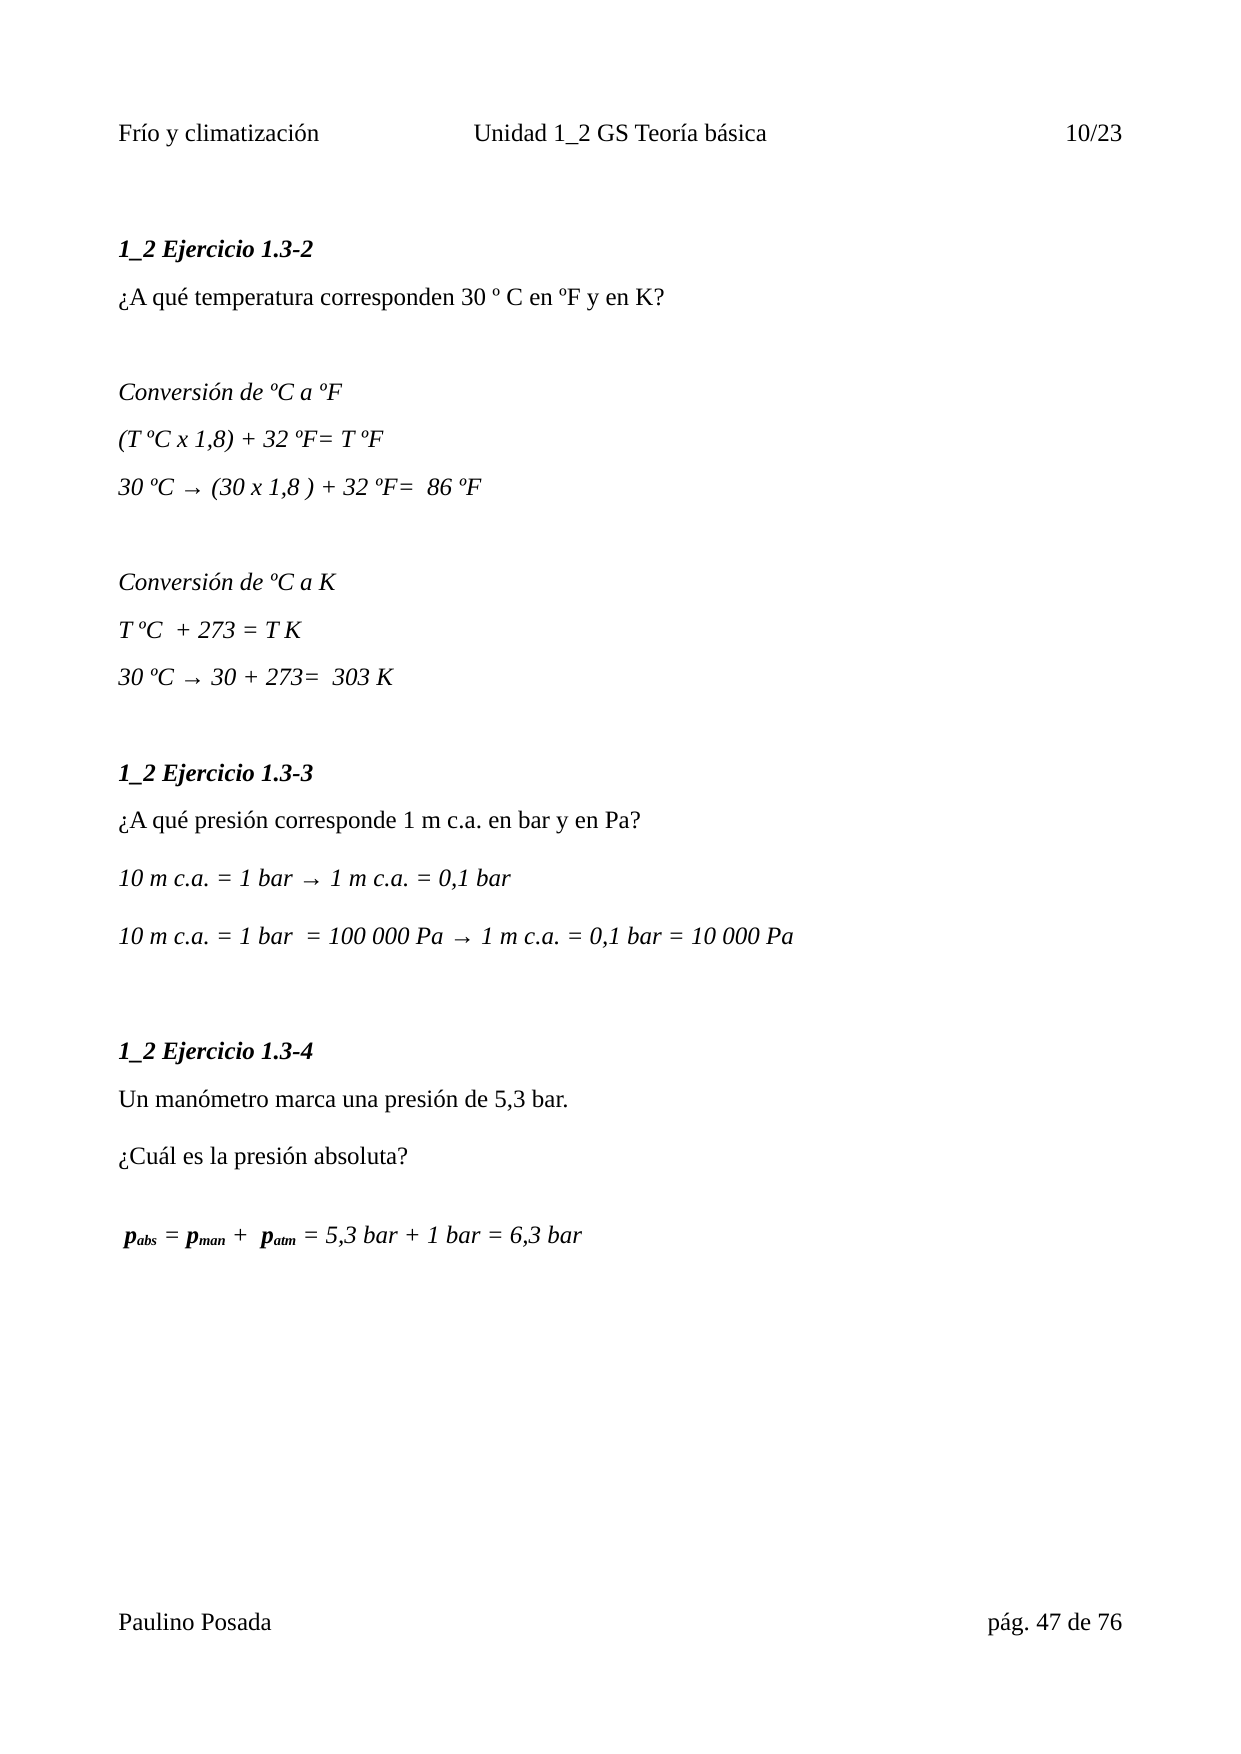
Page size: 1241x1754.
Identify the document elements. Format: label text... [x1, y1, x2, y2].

text 10 m c.a. = 1 bar → 1 m c.a. = 0,1 bar [118, 863, 1122, 892]
text T ºC + 273 = T K [118, 615, 1122, 644]
text ¿A qué presión corresponde 1 m c.a. en bar y en Pa? [118, 805, 1122, 834]
text 1_2 Ejercicio 1.3-2 [118, 234, 1122, 263]
text 10 m c.a. = 1 bar = 100 000 Pa → 1 m c.a. = 0,1 bar = 10 000 Pa [118, 921, 1122, 949]
text 30 ºC → 30 + 273= 303 K [118, 662, 1122, 691]
text 1_2 Ejercicio 1.3-4 [118, 1036, 1122, 1065]
text ¿A qué temperatura corresponden 30 º C en ºF y en K? [118, 282, 1122, 310]
text Conversión de ºC a ºF [118, 377, 1122, 406]
text Un manómetro marca una presión de 5,3 bar. [118, 1084, 1122, 1112]
text 30 ºC → (30 x 1,8 ) + 32 ºF= 86 ºF [118, 472, 1122, 501]
text pabs = pman + patm = 5,3 bar + 1 bar = 6,3 bar [118, 1220, 1122, 1249]
text (T ºC x 1,8) + 32 ºF= T ºF [118, 424, 1122, 453]
text 1_2 Ejercicio 1.3-3 [118, 758, 1122, 786]
text Conversión de ºC a K [118, 567, 1122, 596]
text ¿Cuál es la presión absoluta? [118, 1141, 1122, 1170]
